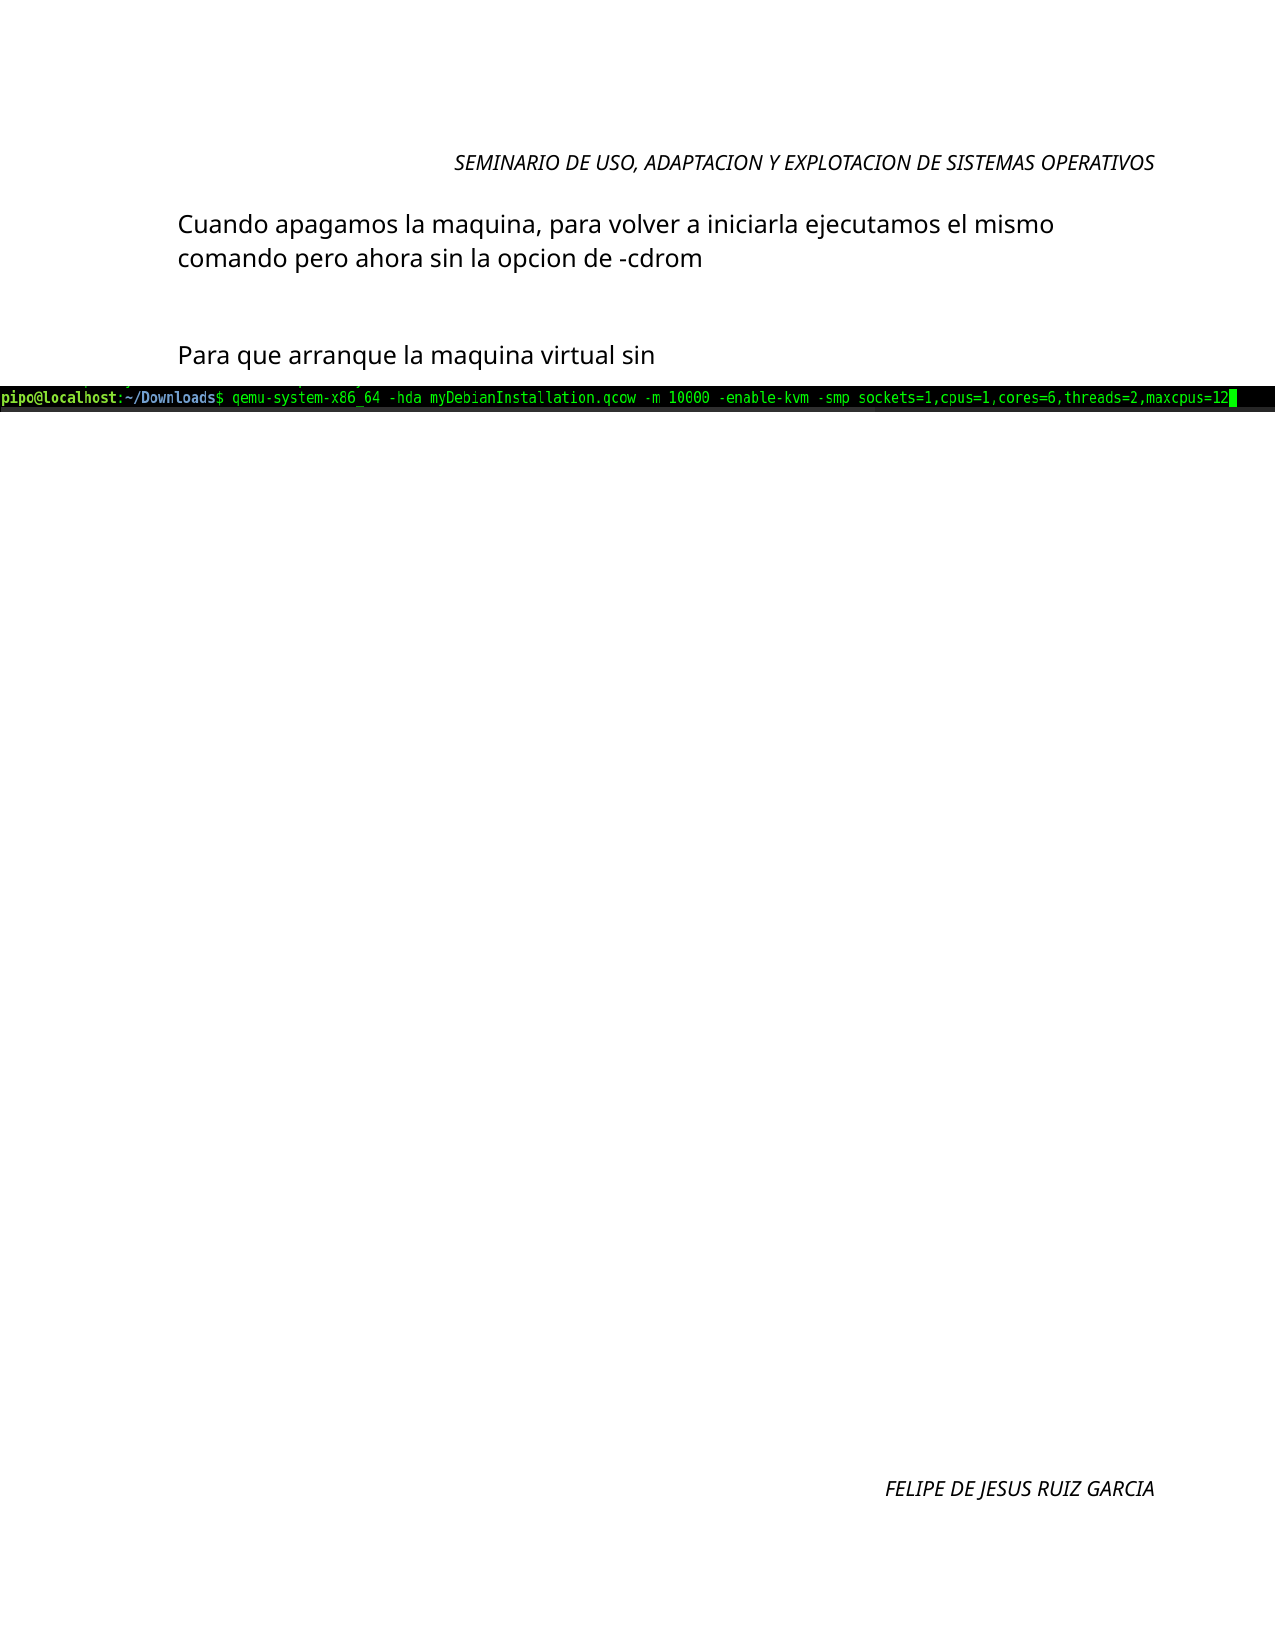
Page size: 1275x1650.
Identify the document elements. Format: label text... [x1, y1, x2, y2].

text Para que arranque la maquina virtual sin [177, 338, 1157, 372]
text Cuando apagamos la maquina, para volver a iniciarla ejecutamos el mismo comando pero ahora sin la opcion de -cdrom [177, 207, 1157, 275]
picture [0, 386, 1275, 412]
